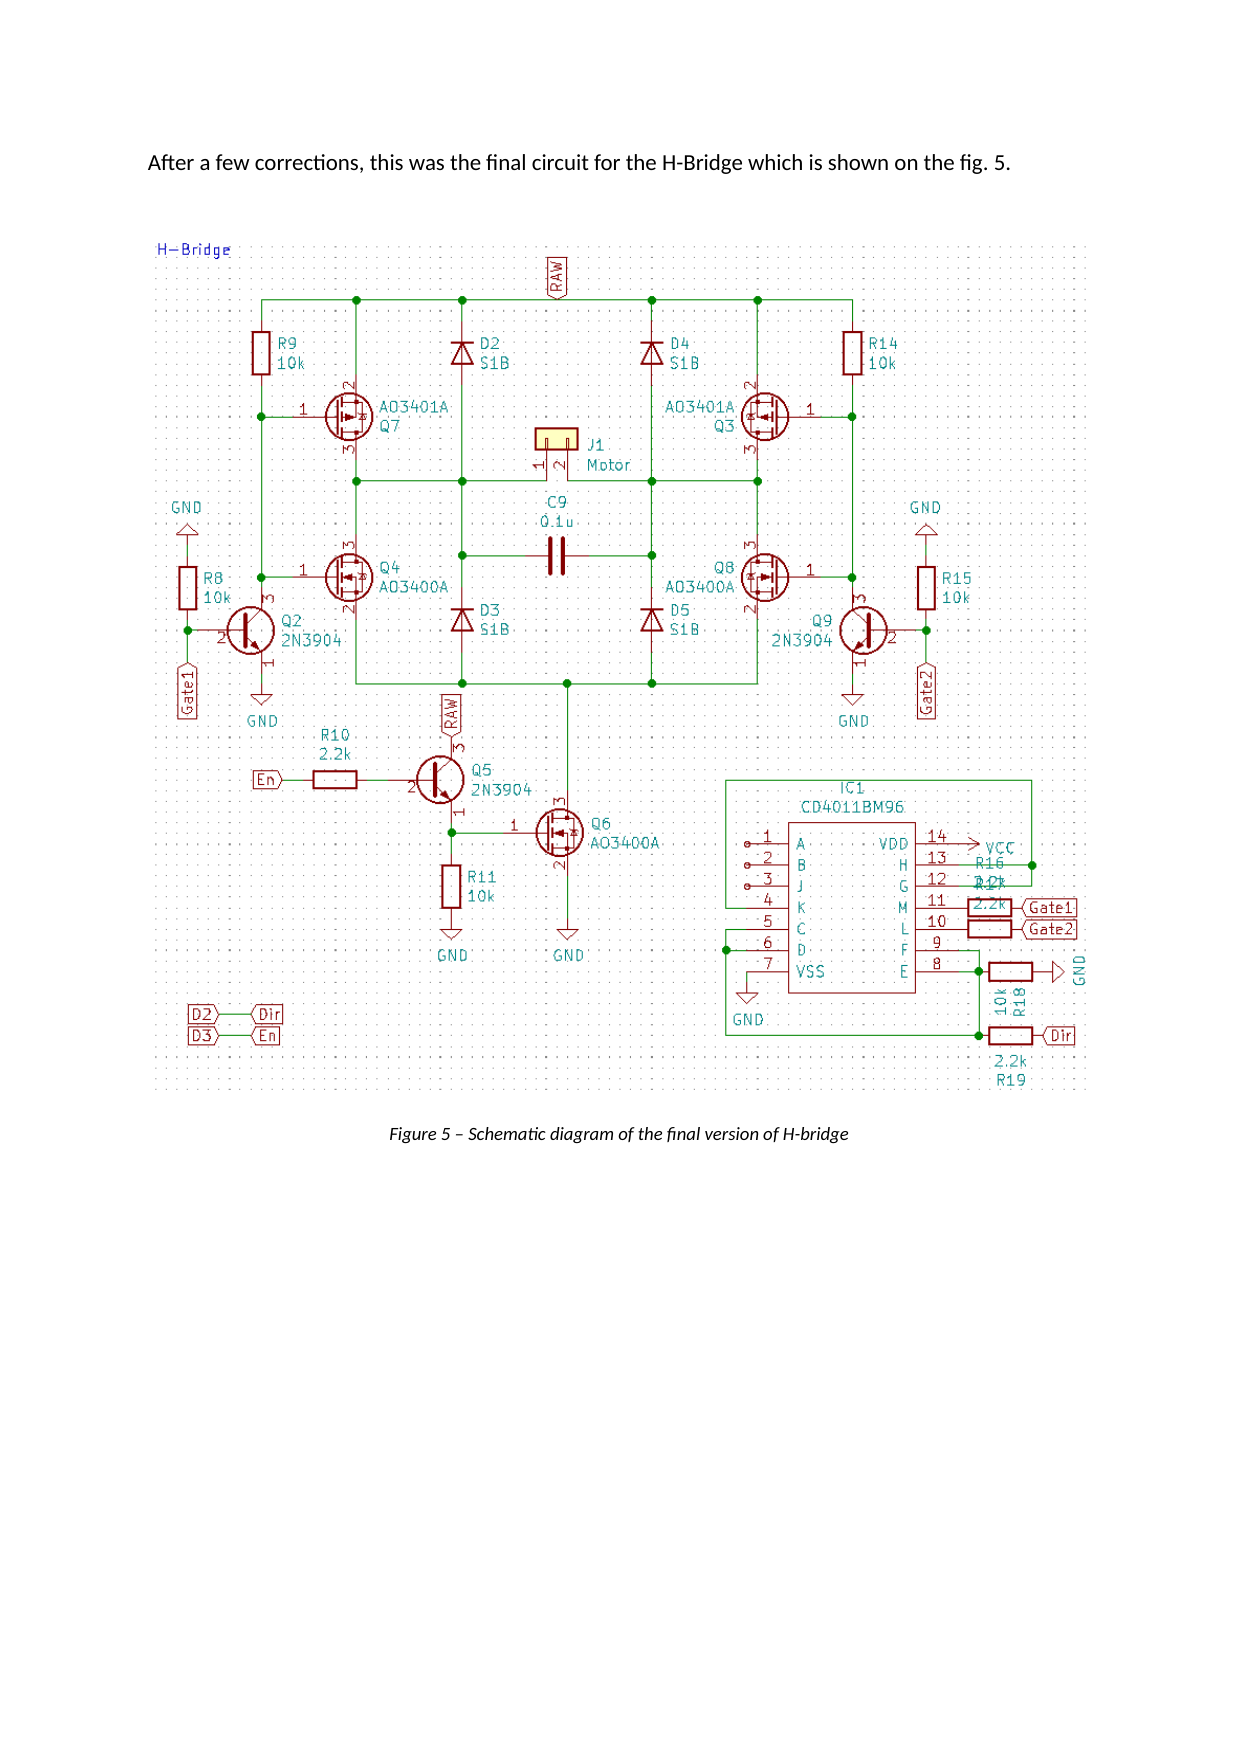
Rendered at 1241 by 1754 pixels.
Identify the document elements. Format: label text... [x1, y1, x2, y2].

text After a few corrections, this was the final circuit for the H-Bridge which is shown on the fig. 5. [148, 148, 1093, 176]
text Figure 5 – Schematic diagram of the final version of H-bridge [148, 1122, 1093, 1145]
picture [147, 240, 1093, 1092]
